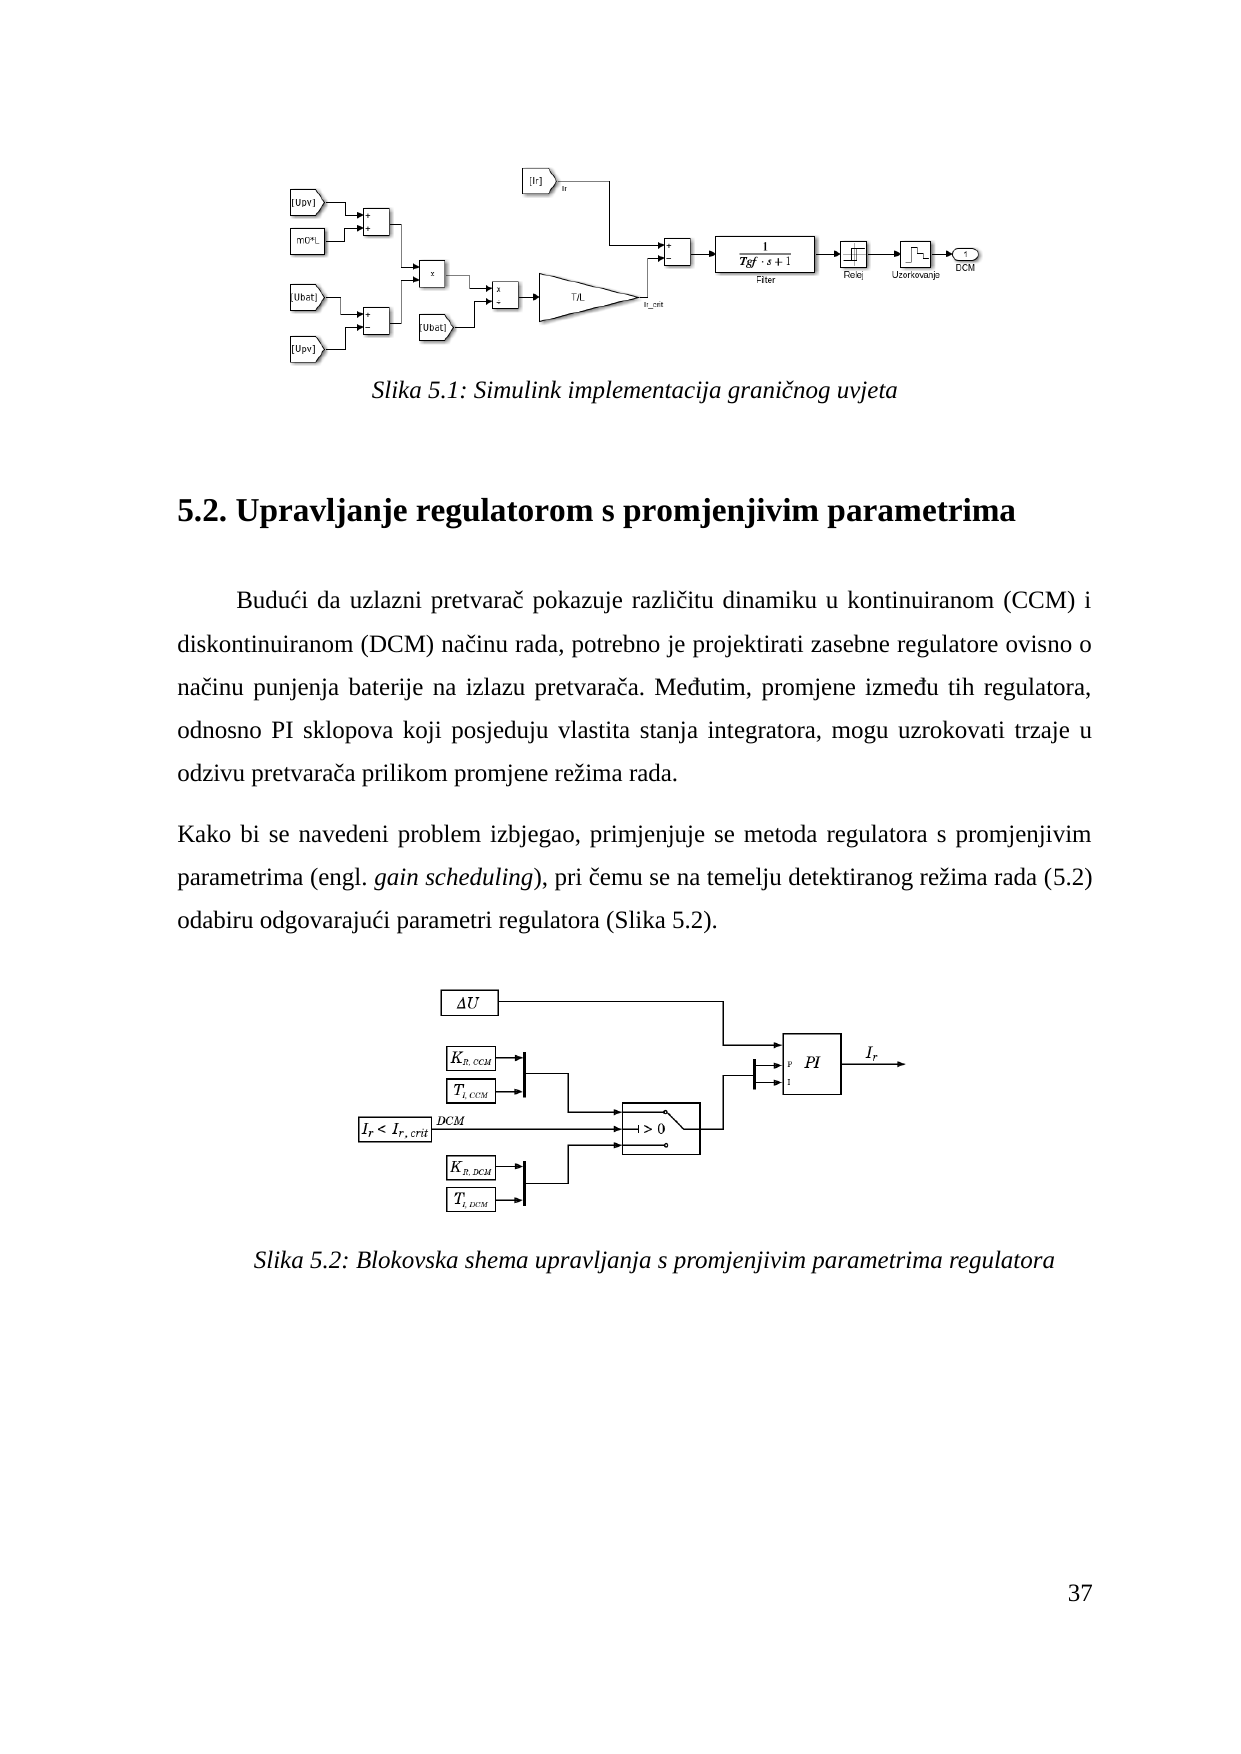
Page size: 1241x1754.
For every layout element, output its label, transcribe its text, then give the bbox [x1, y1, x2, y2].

text Slika 5.2: Blokovska shema upravljanja s promjenjivim parametrima regulatora [177, 1245, 1132, 1274]
picture [285, 160, 985, 376]
text Slika 5.1: Simulink implementacija graničnog uvjeta [285, 376, 984, 404]
text Budući da uzlazni pretvarač pokazuje različitu dinamiku u kontinuiranom (CCM) i diskontinuiranom (DCM) načinu rada, potrebno je projektirati zasebne regulatore ovisno o načinu punjenja baterije na izlazu pretvarača. Međutim, promjene između tih regulatora, odnosno PI sklopova koji posjeduju vlastita stanja integratora, mogu uzrokovati trzaje u odzivu pretvarača prilikom promjene režima rada. [177, 586, 1093, 787]
subtitle Upravljanje regulatorom s promjenjivim parametrima [177, 491, 1093, 529]
text Kako bi se navedeni problem izbjegao, primjenjuje se metoda regulatora s promjenjivim parametrima (engl. gain scheduling), pri čemu se na temelju detektiranog režima rada (5.2) odabiru odgovarajući parametri regulatora (Slika 5.2). [177, 819, 1093, 934]
picture [302, 979, 1007, 1221]
